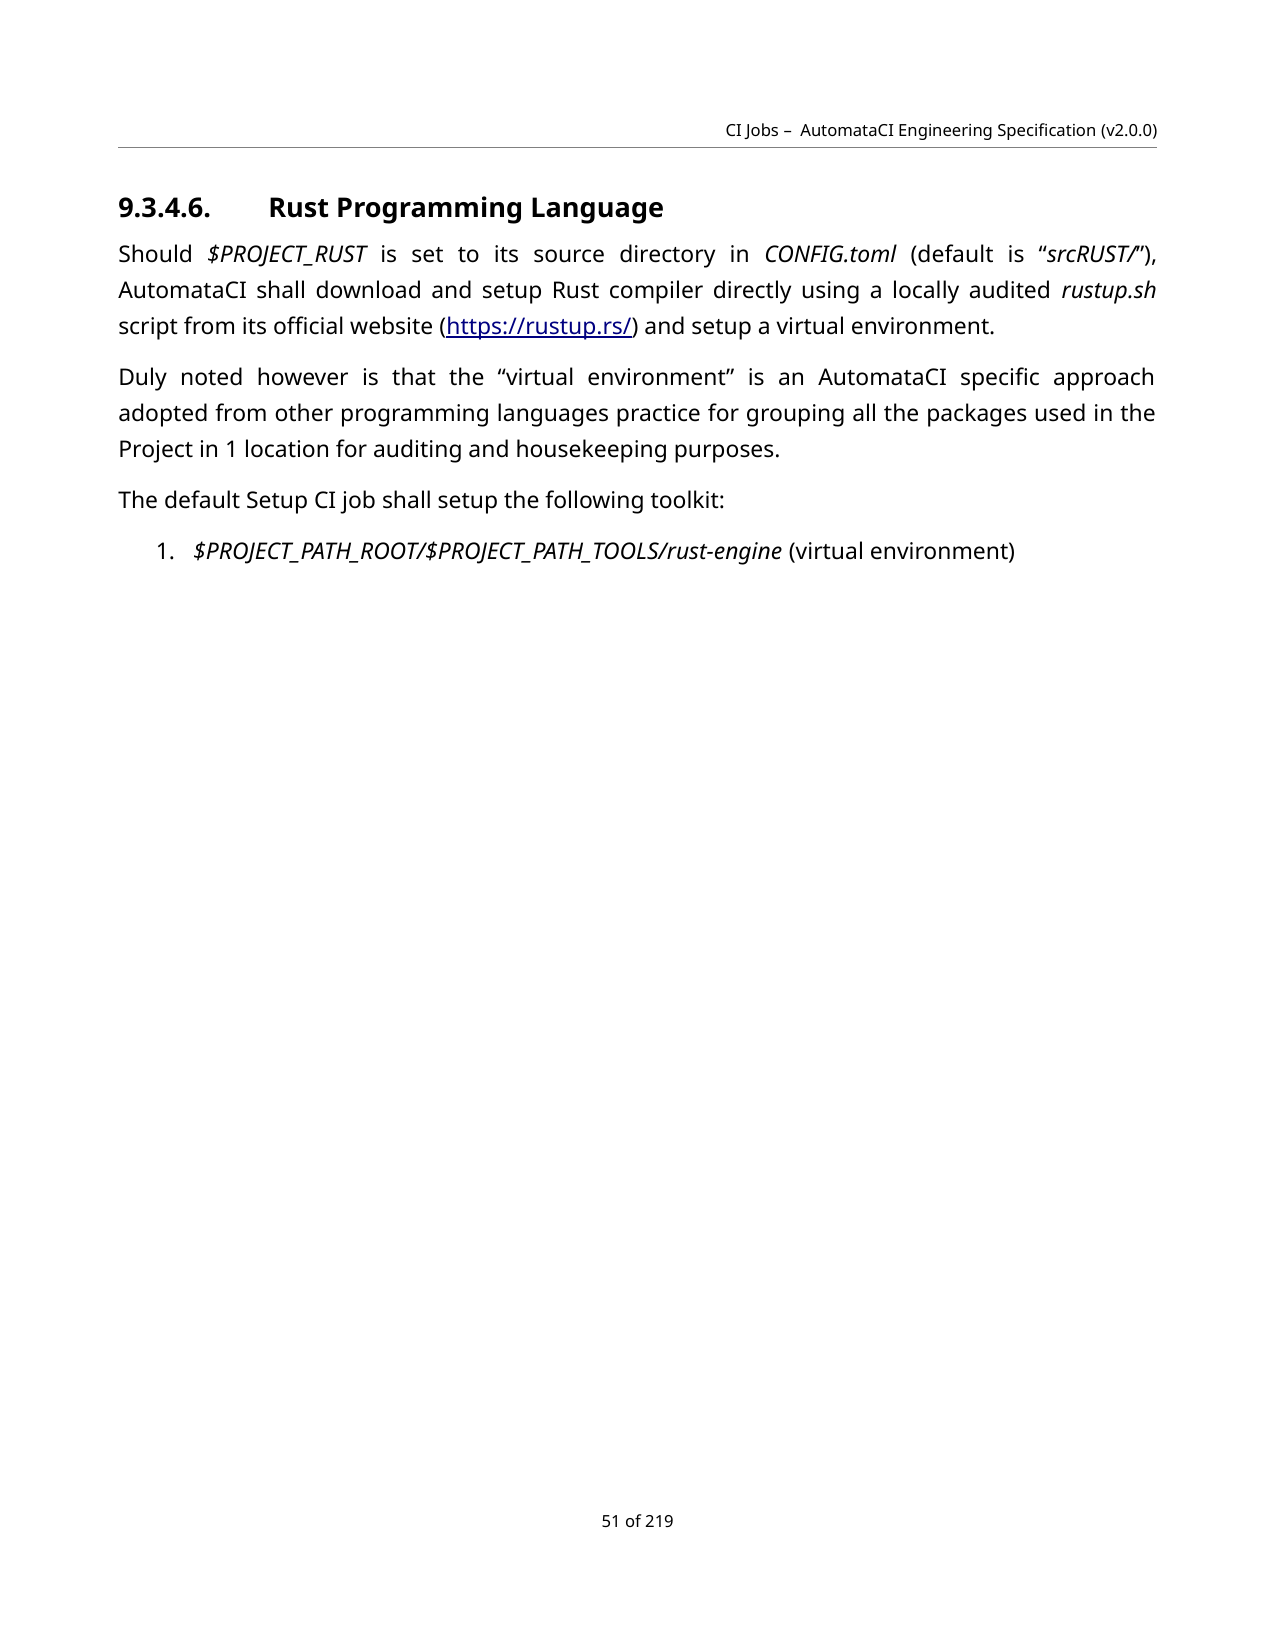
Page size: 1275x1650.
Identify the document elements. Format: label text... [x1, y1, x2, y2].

text The default Setup CI job shall setup the following toolkit: [118, 484, 1157, 515]
list $PROJECT_PATH_ROOT/$PROJECT_PATH_TOOLS/rust-engine (virtual environment) [156, 535, 1157, 566]
text Duly noted however is that the “virtual environment” is an AutomataCI specific approach adopted from other programming languages practice for grouping all the packages used in the Project in 1 location for auditing and housekeeping purposes. [118, 361, 1157, 464]
subtitle Rust Programming Language [118, 189, 1157, 226]
text Should $PROJECT_RUST is set to its source directory in CONFIG.toml (default is “srcRUST/”), AutomataCI shall download and setup Rust compiler directly using a locally audited rustup.sh script from its official website (https://rustup.rs/) and setup a virtual environment. [118, 238, 1157, 341]
